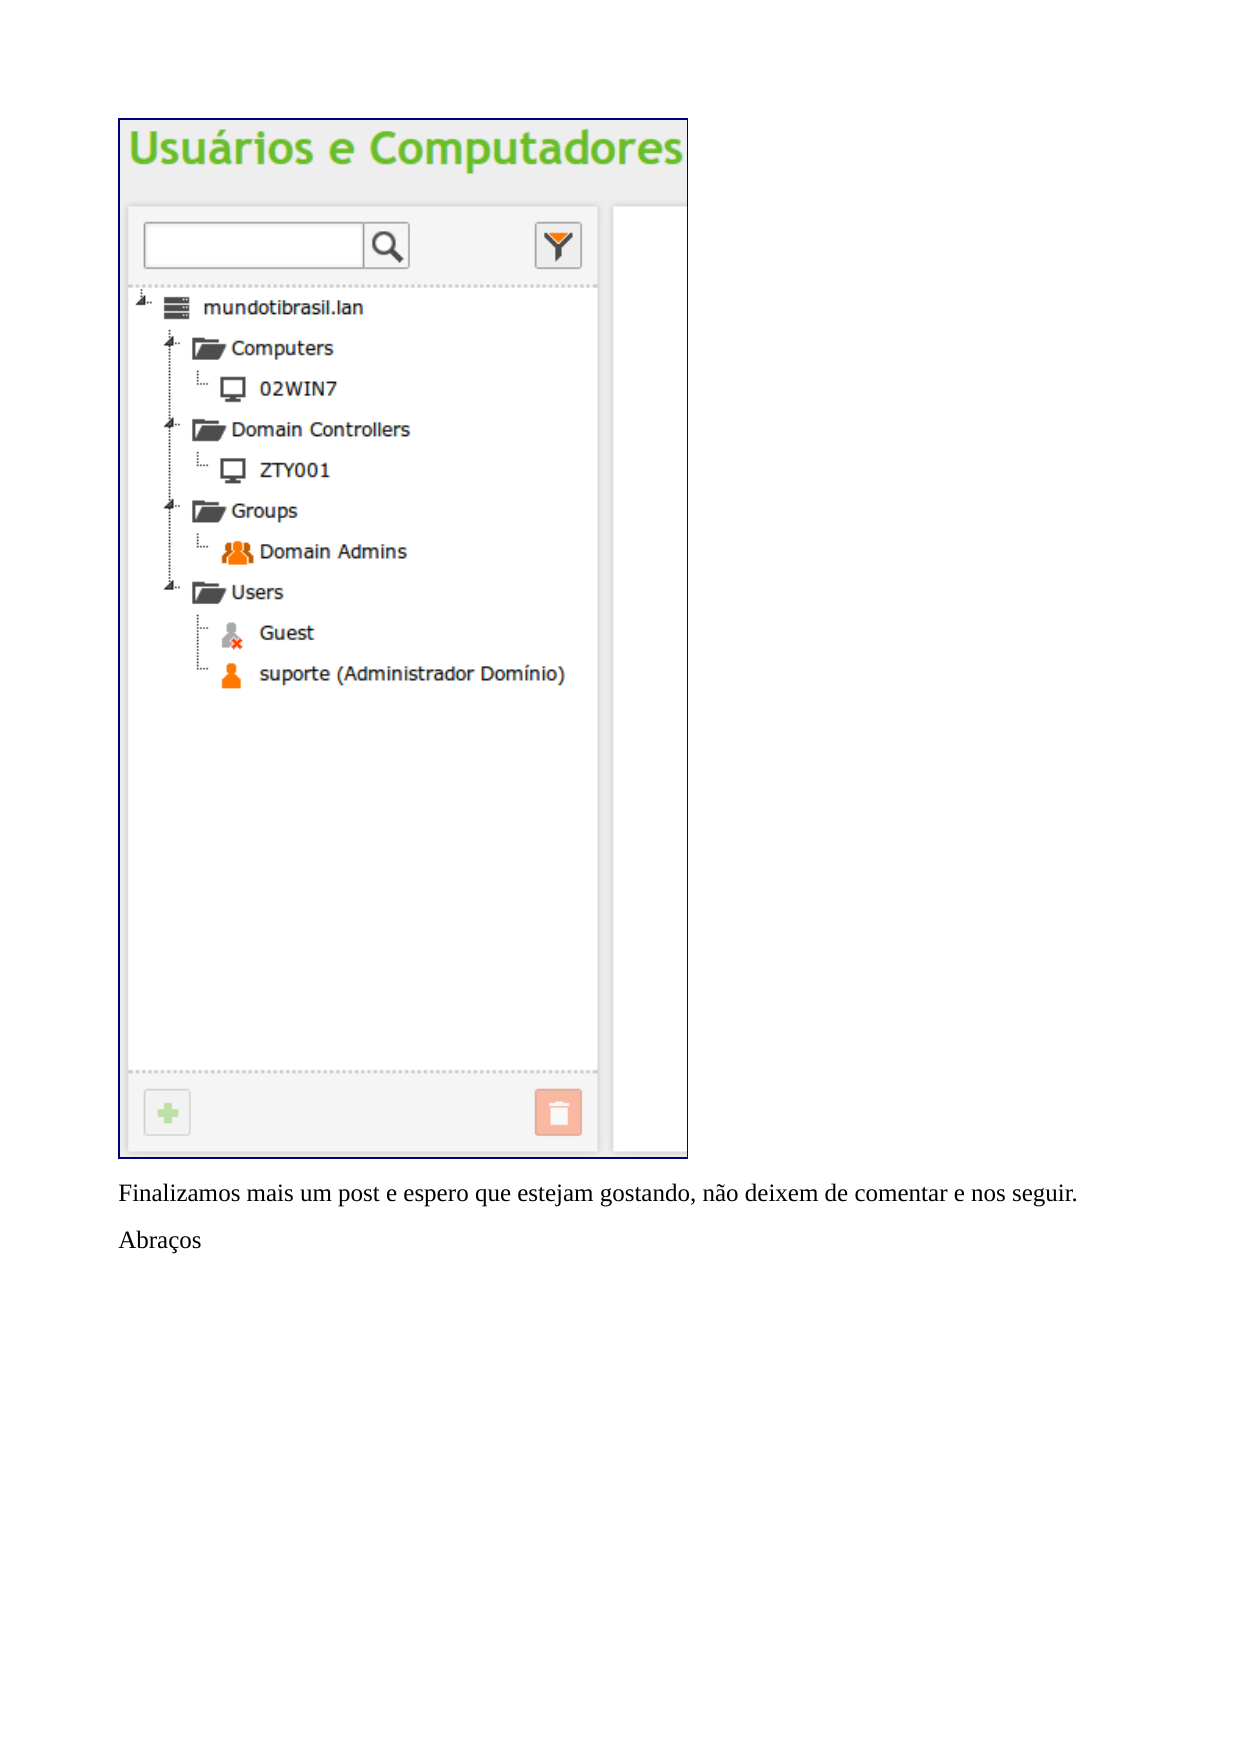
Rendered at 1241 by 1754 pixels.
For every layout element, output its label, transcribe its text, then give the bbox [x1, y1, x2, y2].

text Finalizamos mais um post e espero que estejam gostando, não deixem de comentar e nos seguir. [118, 1178, 1122, 1206]
picture [120, 120, 687, 1157]
text Abraços [118, 1225, 1122, 1254]
